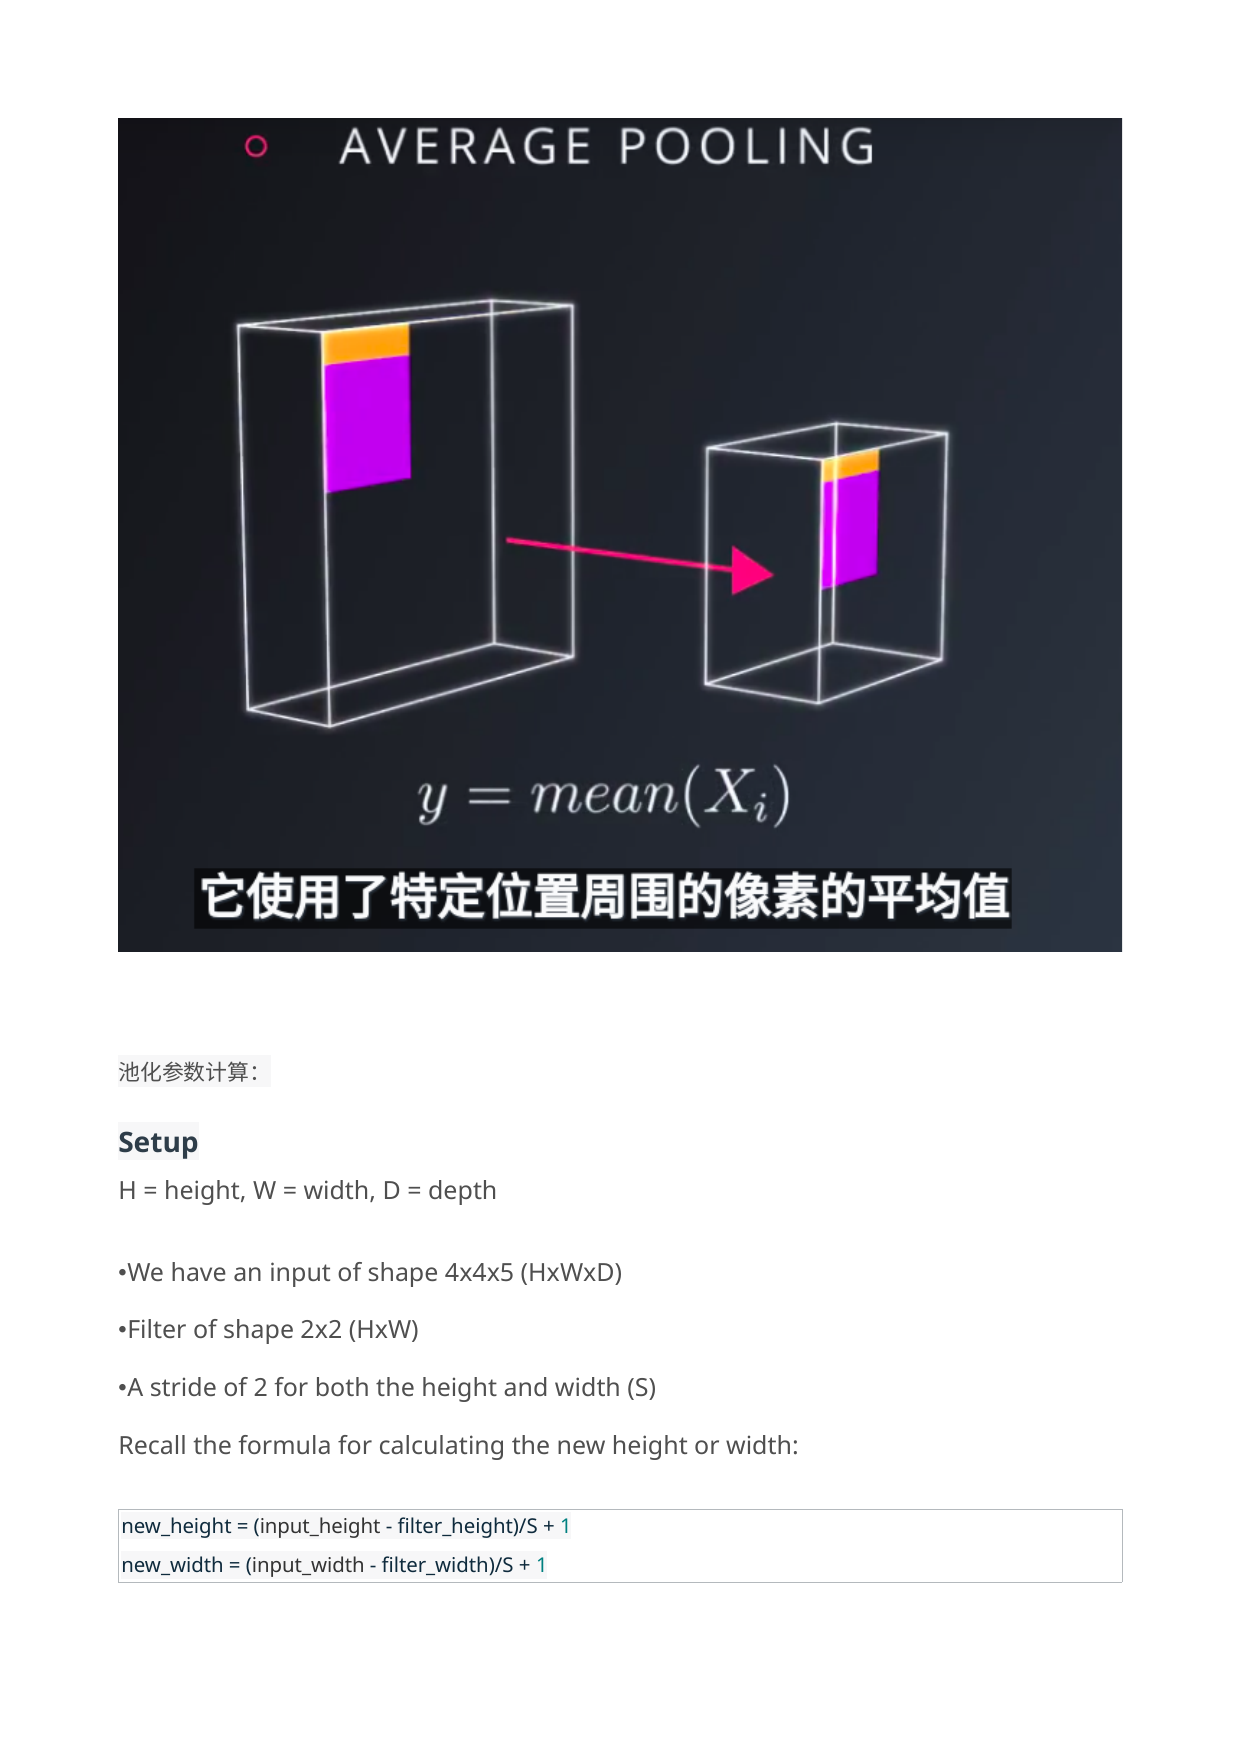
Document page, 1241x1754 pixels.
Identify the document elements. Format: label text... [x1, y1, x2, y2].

subtitle Setup [118, 1122, 1122, 1160]
list Filter of shape 2x2 (HxW) [118, 1312, 1122, 1346]
text H = height, W = width, D = depth [118, 1173, 1122, 1207]
picture [118, 118, 1123, 952]
text Recall the formula for calculating the new height or width: [118, 1428, 1122, 1462]
text 池化参数计算： [118, 1055, 1122, 1087]
text new_width = (input_width - filter_width)/S + 1 [119, 1548, 1122, 1582]
list A stride of 2 for both the height and width (S) [118, 1370, 1122, 1404]
list We have an input of shape 4x4x5 (HxWxD) [118, 1254, 1122, 1288]
text new_height = (input_height - filter_height)/S + 1 [119, 1510, 1122, 1539]
